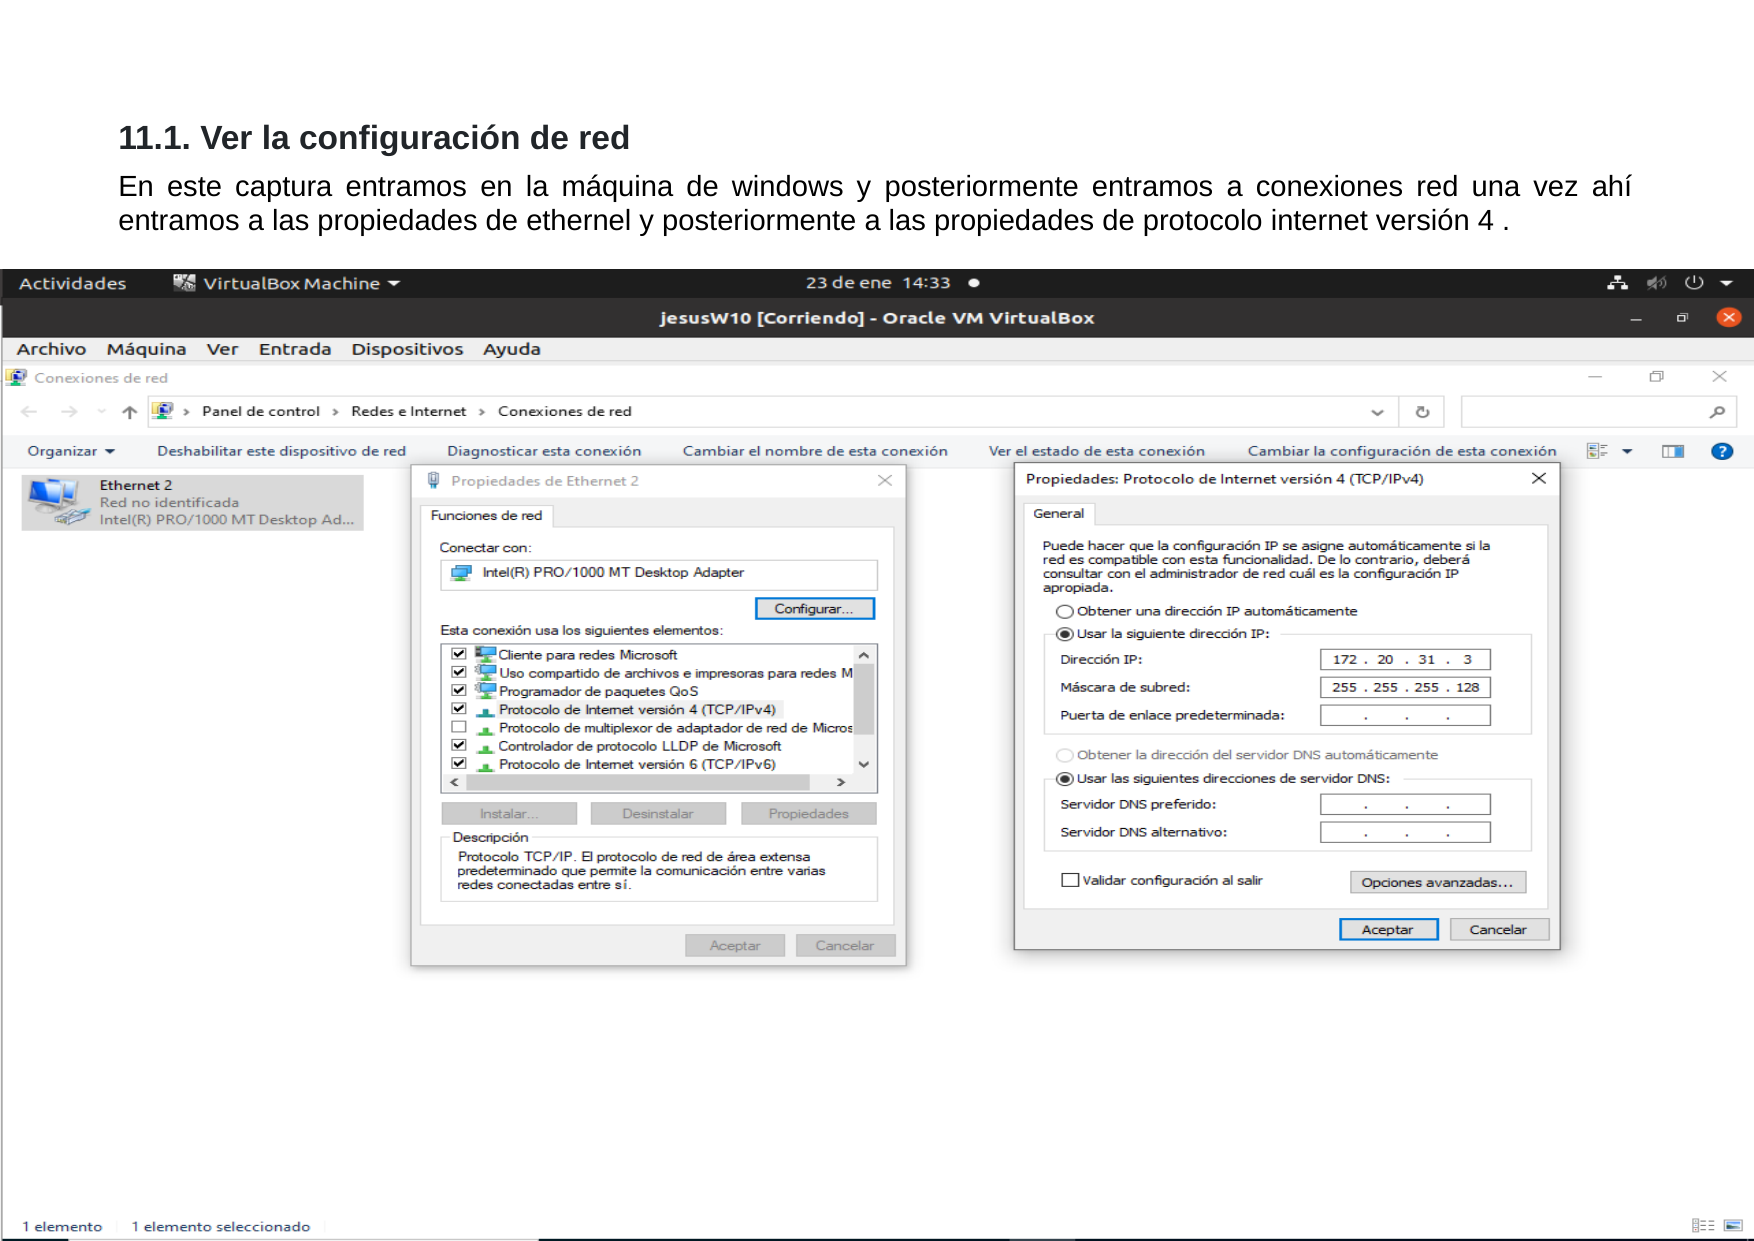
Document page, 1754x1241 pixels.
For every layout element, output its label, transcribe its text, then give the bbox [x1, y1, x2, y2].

subtitle 11.1. Ver la configuración de red [118, 118, 1636, 157]
text En este captura entramos en la máquina de windows y posteriormente entramos a conexiones red una vez ahí entramos a las propiedades de ethernel y posteriormente a las propiedades de protocolo internet versión 4 . [118, 169, 1636, 236]
picture [0, 269, 1754, 1241]
